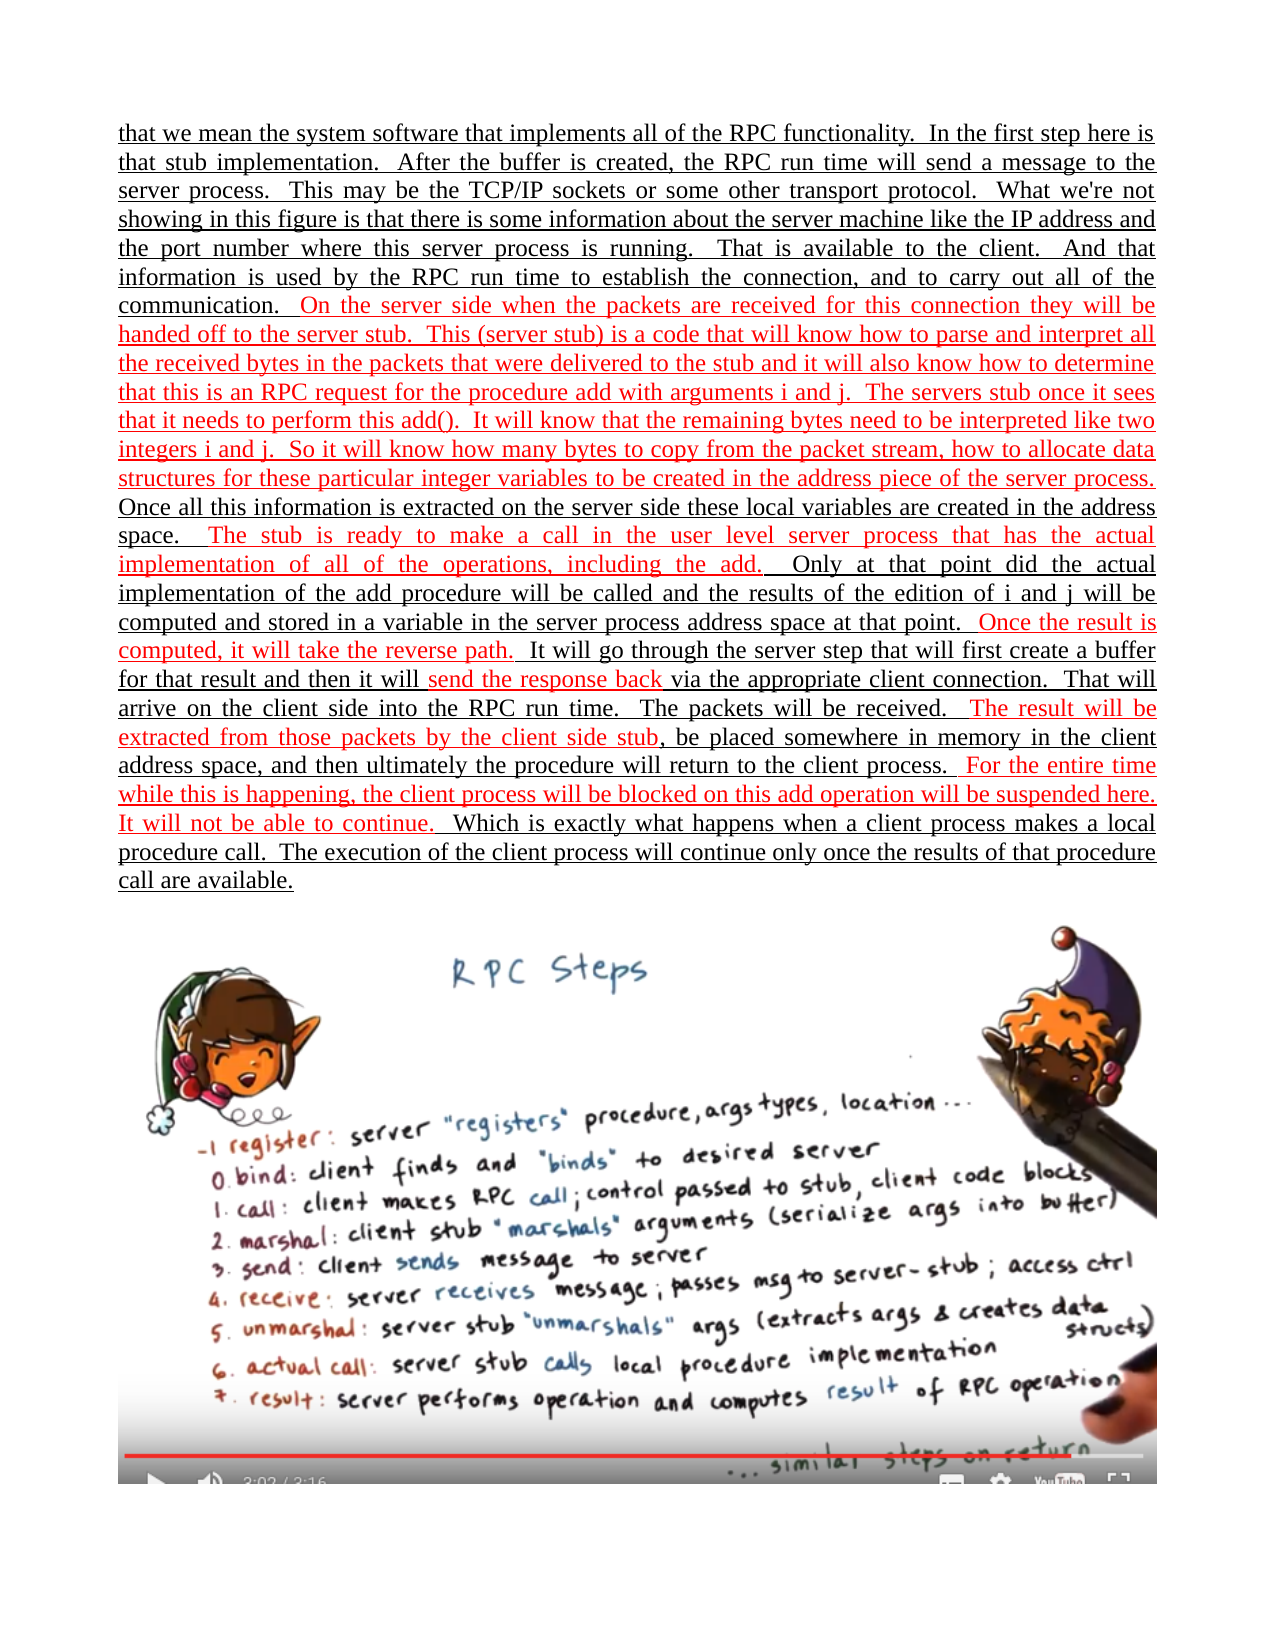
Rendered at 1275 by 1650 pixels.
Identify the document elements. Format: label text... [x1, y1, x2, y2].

text It will not be able to continue. Which is exactly what happens when a client process makes a local procedure call. The execution of the client process will continue only once the results of that procedure [118, 806, 1157, 862]
text server process. This may be the TCP/IP sockets or some other transport protocol. What we're not showing in this figure is that there is some information about the server machine like the IP address and the port number where this server process is running. That is available to the client. And that information is used by the RPC run time to establish the connection, and to carry out all of the communication. On the server side when the packets are received for this connection they will be handed off to the server stub. This (server stub) is a code that will know how to parse and interpret all the received bytes in the packets that were delivered to the stub and it will also know how to determine that this is an RPC request for the procedure add with arguments i and j. The servers stub once it sees that it needs to perform this add(). It will know that the remaining bytes need to be interpreted like two integers i and j. So it will know how many bytes to copy from the packet stream, how to allocate data structures for these particular integer variables to be created in the address piece of the server process. Once all this information is extracted on the server side these local variables are created in the address [118, 173, 1157, 517]
text that we mean the system software that implements all of the RPC functionality. In the first step here is that stub implementation. After the buffer is created, the RPC run time will send a message to the [118, 118, 1157, 172]
text extracted from those packets by the client side stub, be placed somewhere in memory in the client [118, 719, 1157, 747]
text space. The stub is ready to make a call in the user level server process that has the actual implementation of all of the operations, including the add. Only at that point did the actual implementation of the add procedure will be called and the results of the edition of i and j will be [118, 518, 1157, 603]
text address space, and then ultimately the procedure will return to the client process. For the entire time [118, 748, 1157, 776]
picture [118, 923, 1157, 1484]
text arrive on the client side into the RPC run time. The packets will be received. The result will be [118, 691, 1157, 718]
text while this is happening, the client process will be blocked on this add operation will be suspended here. [118, 777, 1157, 804]
text call are available. [118, 863, 1157, 894]
text computed, it will take the reverse path. It will go through the server step that will first create a buffer for that result and then it will send the response back via the appropriate client connection. That will [118, 633, 1157, 689]
text computed and stored in a variable in the server process address space at that point. Once the result is [118, 604, 1157, 632]
